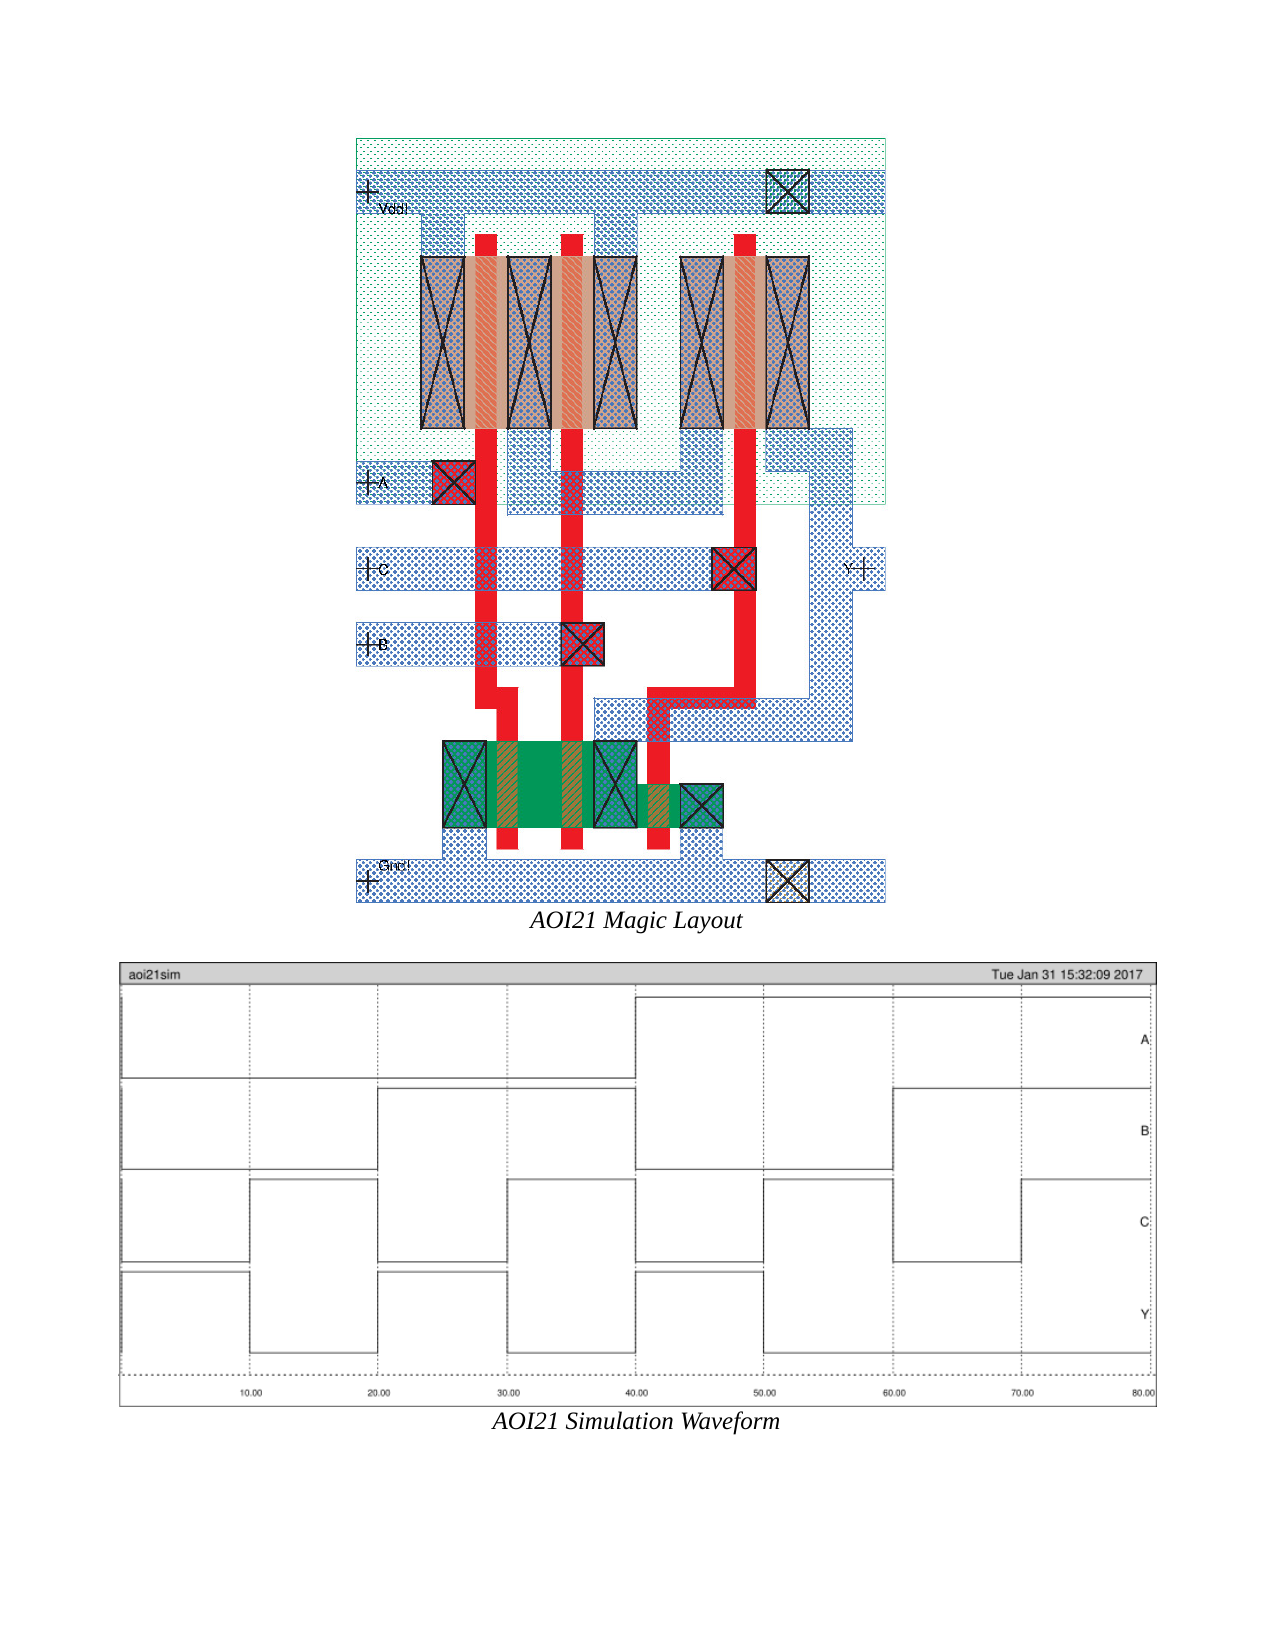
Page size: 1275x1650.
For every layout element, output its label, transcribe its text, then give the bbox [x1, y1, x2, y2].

picture [118, 962, 1157, 1407]
text AOI21 Simulation Waveform [118, 1407, 1157, 1435]
picture [355, 118, 920, 906]
text AOI21 Magic Layout [118, 905, 1157, 934]
